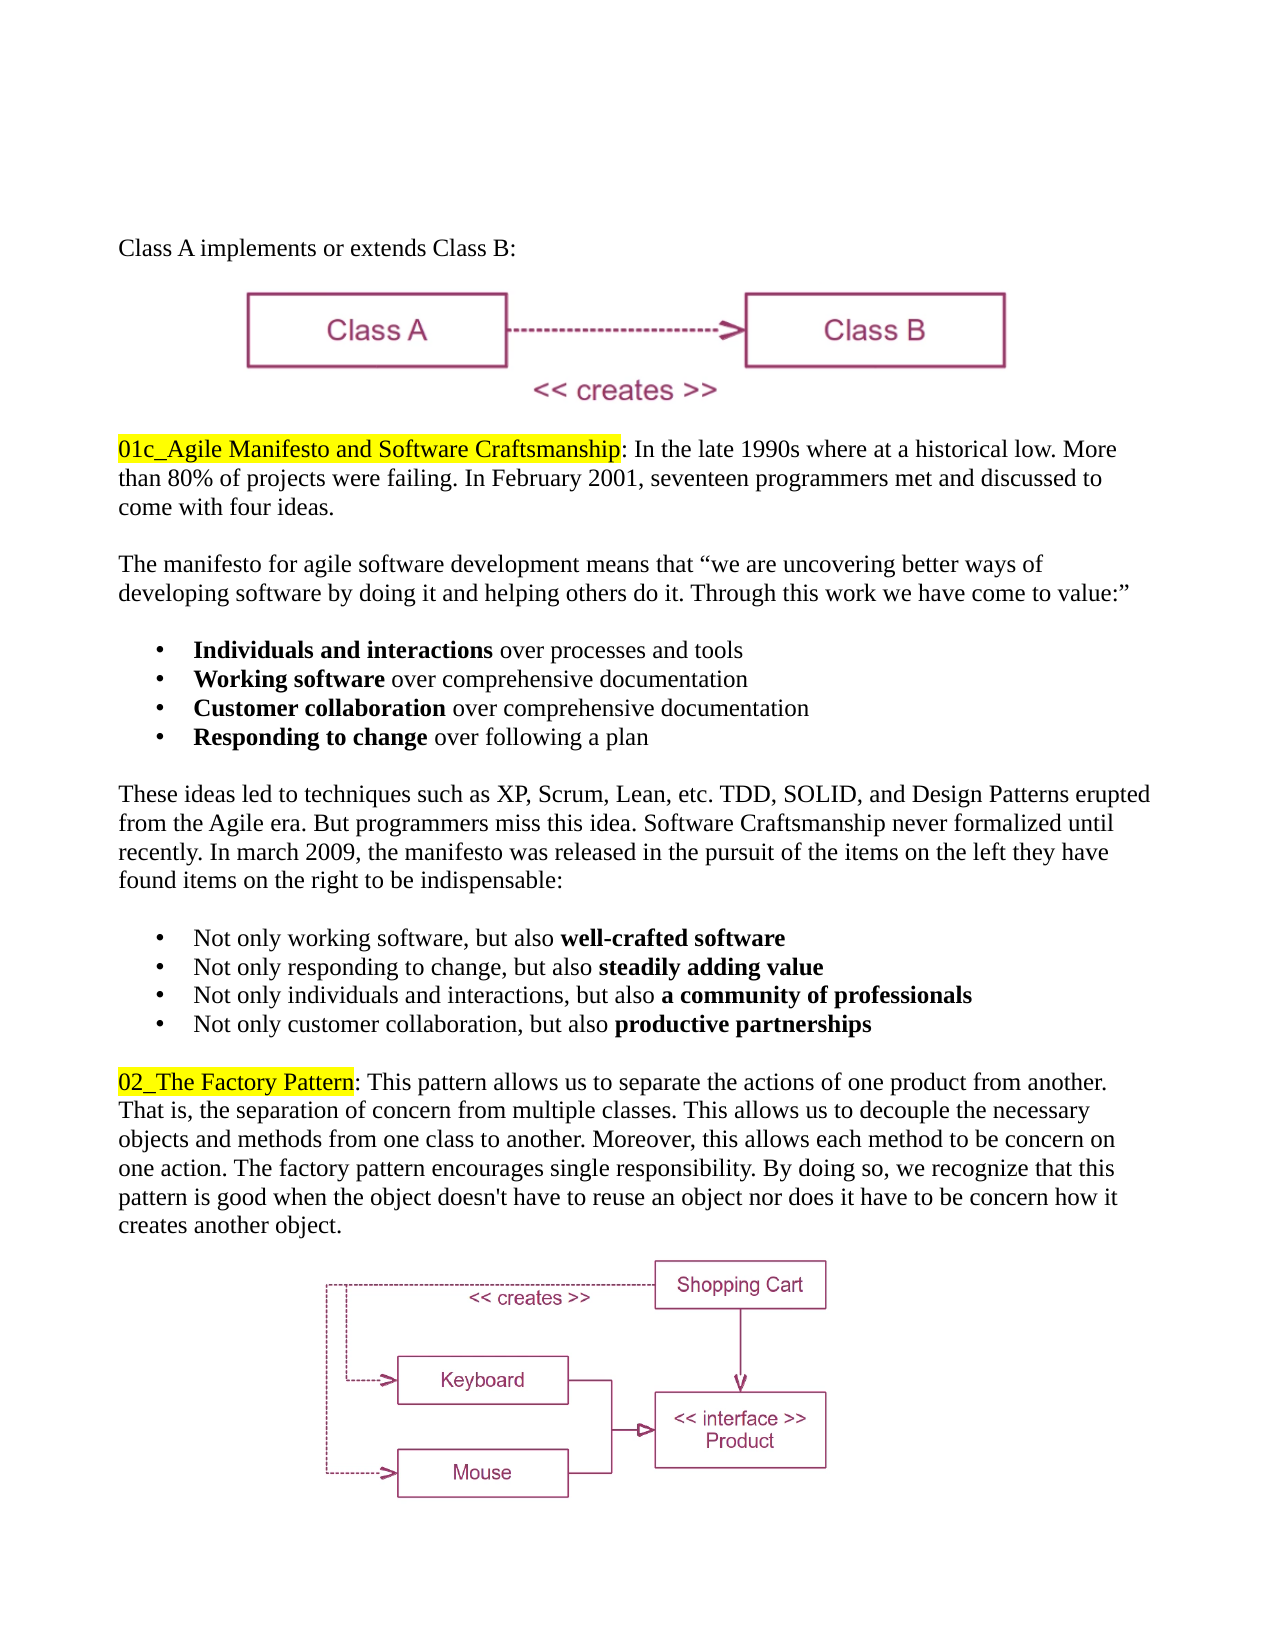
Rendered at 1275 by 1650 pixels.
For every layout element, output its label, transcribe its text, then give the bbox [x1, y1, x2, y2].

text 01c_Agile Manifesto and Software Craftsmanship: In the late 1990s where at a historical low. More than 80% of projects were failing. In February 2001, seventeen programmers met and discussed to come with four ideas. [118, 434, 1157, 521]
list Not only working software, but also well-crafted software [156, 923, 1157, 952]
picture [321, 1252, 830, 1504]
picture [230, 282, 1029, 417]
list Individuals and interactions over processes and tools [156, 636, 1157, 664]
text The manifesto for agile software development means that “we are uncovering better ways of developing software by doing it and helping others do it. Through this work we have come to value:” [118, 549, 1157, 607]
list Responding to change over following a plan [156, 722, 1157, 751]
list Not only customer collaboration, but also productive partnerships [156, 1009, 1157, 1038]
list Not only responding to change, but also steadily adding value [156, 952, 1157, 981]
list Not only individuals and interactions, but also a community of professionals [156, 981, 1157, 1009]
text These ideas led to techniques such as XP, Scrum, Lean, etc. TDD, SOLID, and Design Patterns erupted from the Agile era. But programmers miss this idea. Software Craftsmanship never formalized until recently. In march 2009, the manifesto was released in the pursuit of the items on the left they have found items on the right to be indispensable: [118, 779, 1157, 894]
text 02_The Factory Pattern: This pattern allows us to separate the actions of one product from another. That is, the separation of concern from multiple classes. This allows us to decouple the necessary objects and methods from one class to another. Moreover, this allows each method to be concern on one action. The factory pattern encourages single responsibility. By doing so, we recognize that this pattern is good when the object doesn't have to reuse an object nor does it have to be concern how it creates another object. [118, 1067, 1157, 1239]
list Working software over comprehensive documentation [156, 664, 1157, 693]
text Class A implements or extends Class B: [118, 233, 1157, 262]
list Customer collaboration over comprehensive documentation [156, 693, 1157, 722]
